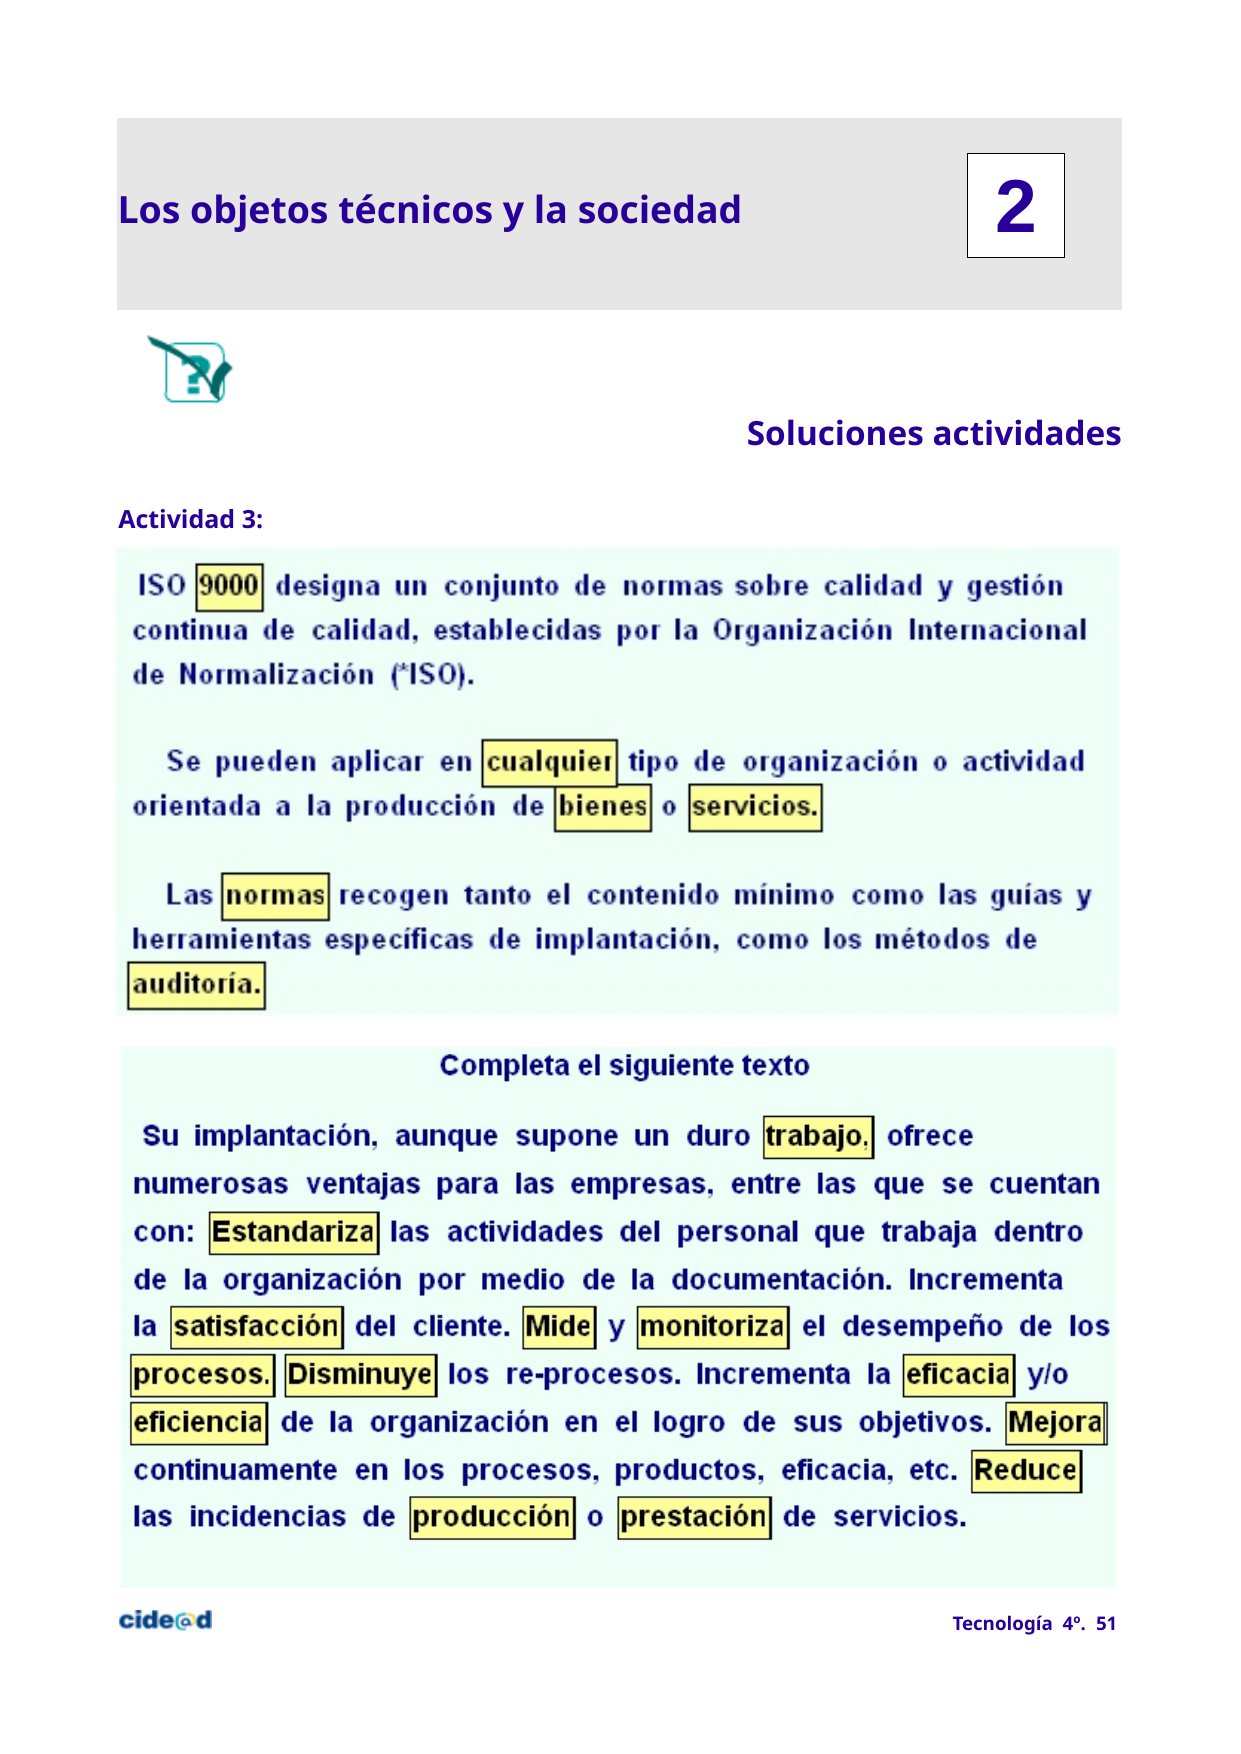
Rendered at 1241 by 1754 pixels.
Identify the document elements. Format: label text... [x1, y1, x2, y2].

picture [118, 1610, 212, 1632]
picture [115, 547, 1120, 1017]
picture [146, 334, 235, 410]
text Actividad 3: [118, 501, 1122, 535]
table_header Los objetos técnicos y la sociedad [117, 118, 1122, 310]
picture [120, 1047, 1117, 1588]
text Soluciones actividades [118, 310, 1122, 455]
